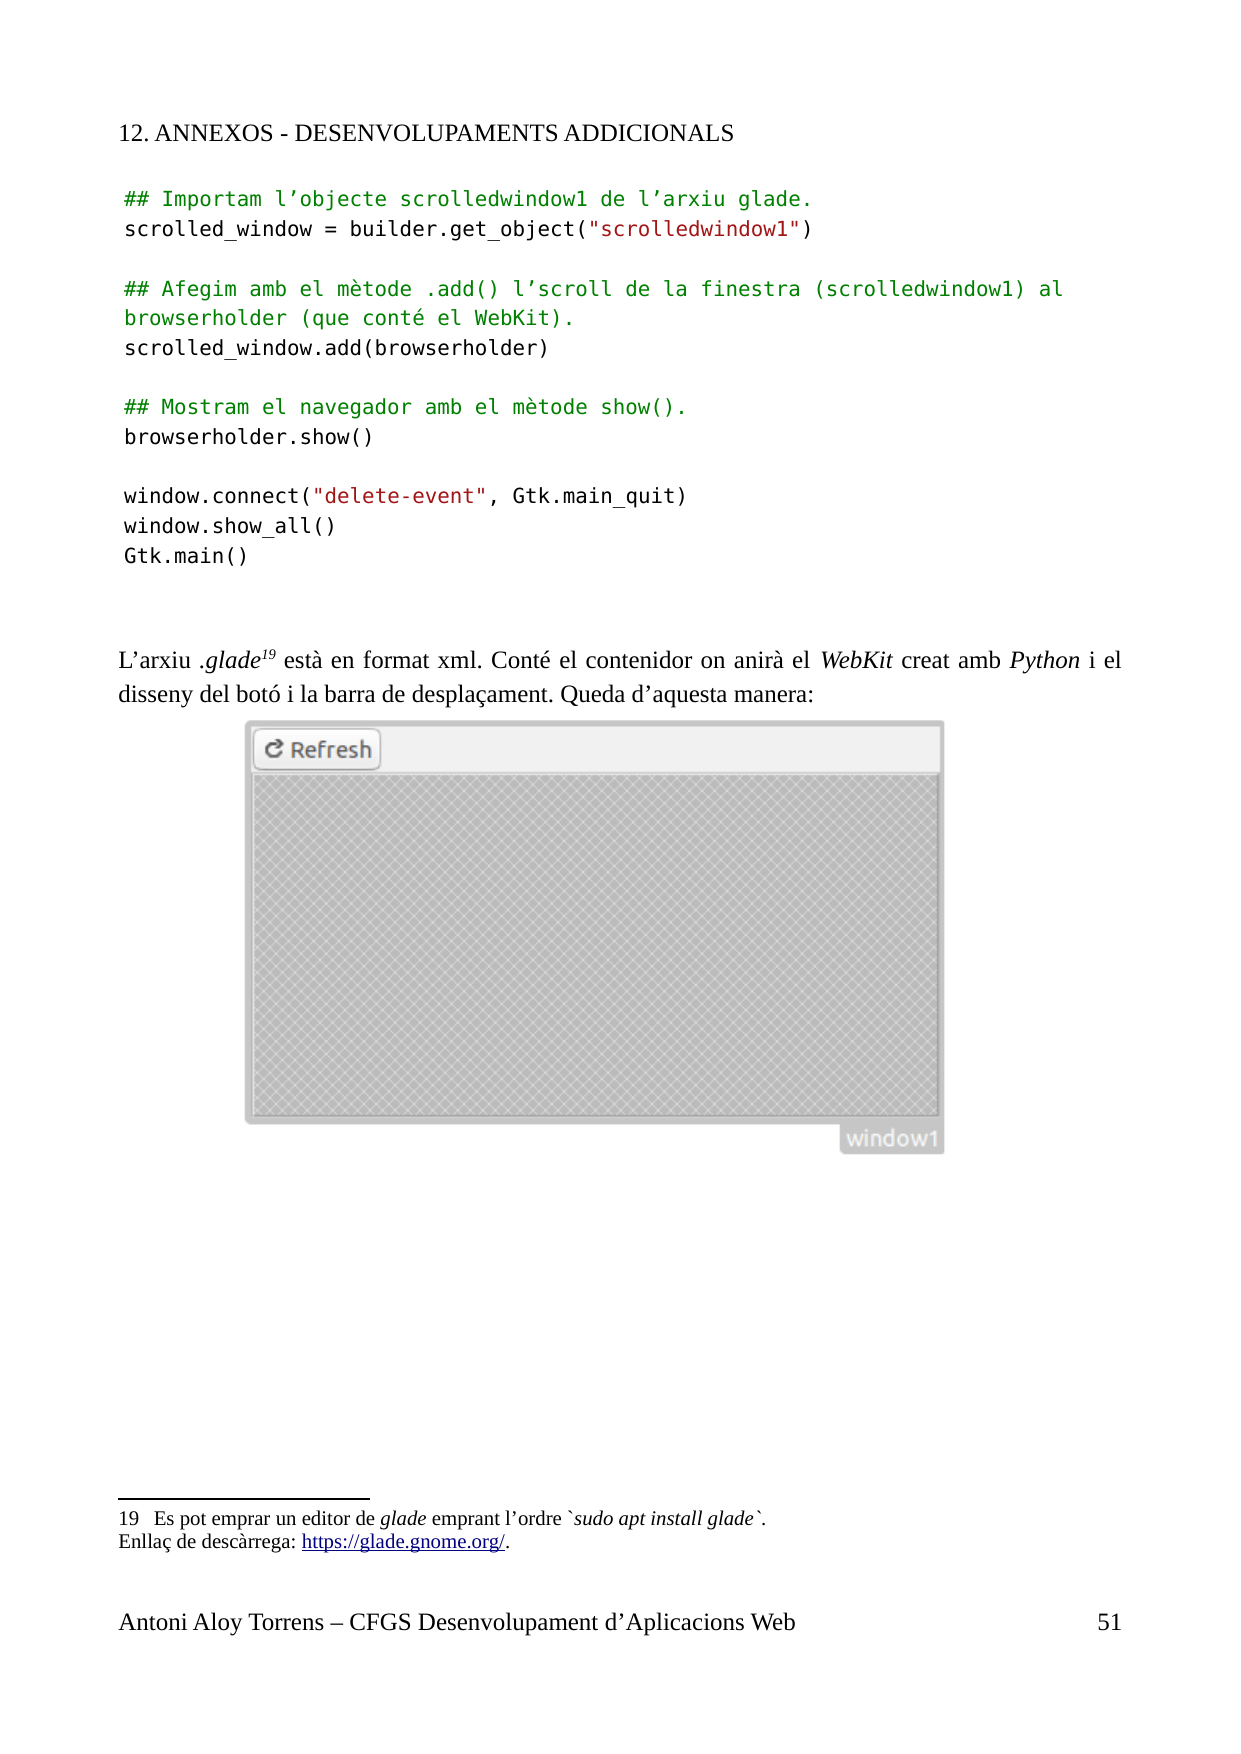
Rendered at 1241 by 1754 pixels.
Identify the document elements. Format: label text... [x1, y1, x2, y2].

text Es pot emprar un editor de glade emprant l’ordre `sudo apt install glade`. [118, 1505, 1122, 1529]
text Enllaç de descàrrega: https://glade.gnome.org/. [118, 1529, 1122, 1553]
picture [242, 719, 945, 1156]
table_header ## Importam l’objecte scrolledwindow1 de l’arxiu glade. scrolled_window = builder.get_object("scrolledwindow1") ## Afegim amb el mètode .add() l’scroll de la finestra (scrolledwindow1) al browserholder (que conté el WebKit). scrolled_window.add(browserholder) ## Mostram el navegador amb el mètode show(). browserholder.show() window.connect("delete-event", Gtk.main_quit) window.show_all() Gtk.main() [118, 176, 1122, 598]
text L’arxiu .glade està en format xml. Conté el contenidor on anirà el WebKit creat amb Python i el disseny del botó i la barra de desplaçament. Queda d’aquesta manera: [118, 646, 1122, 707]
